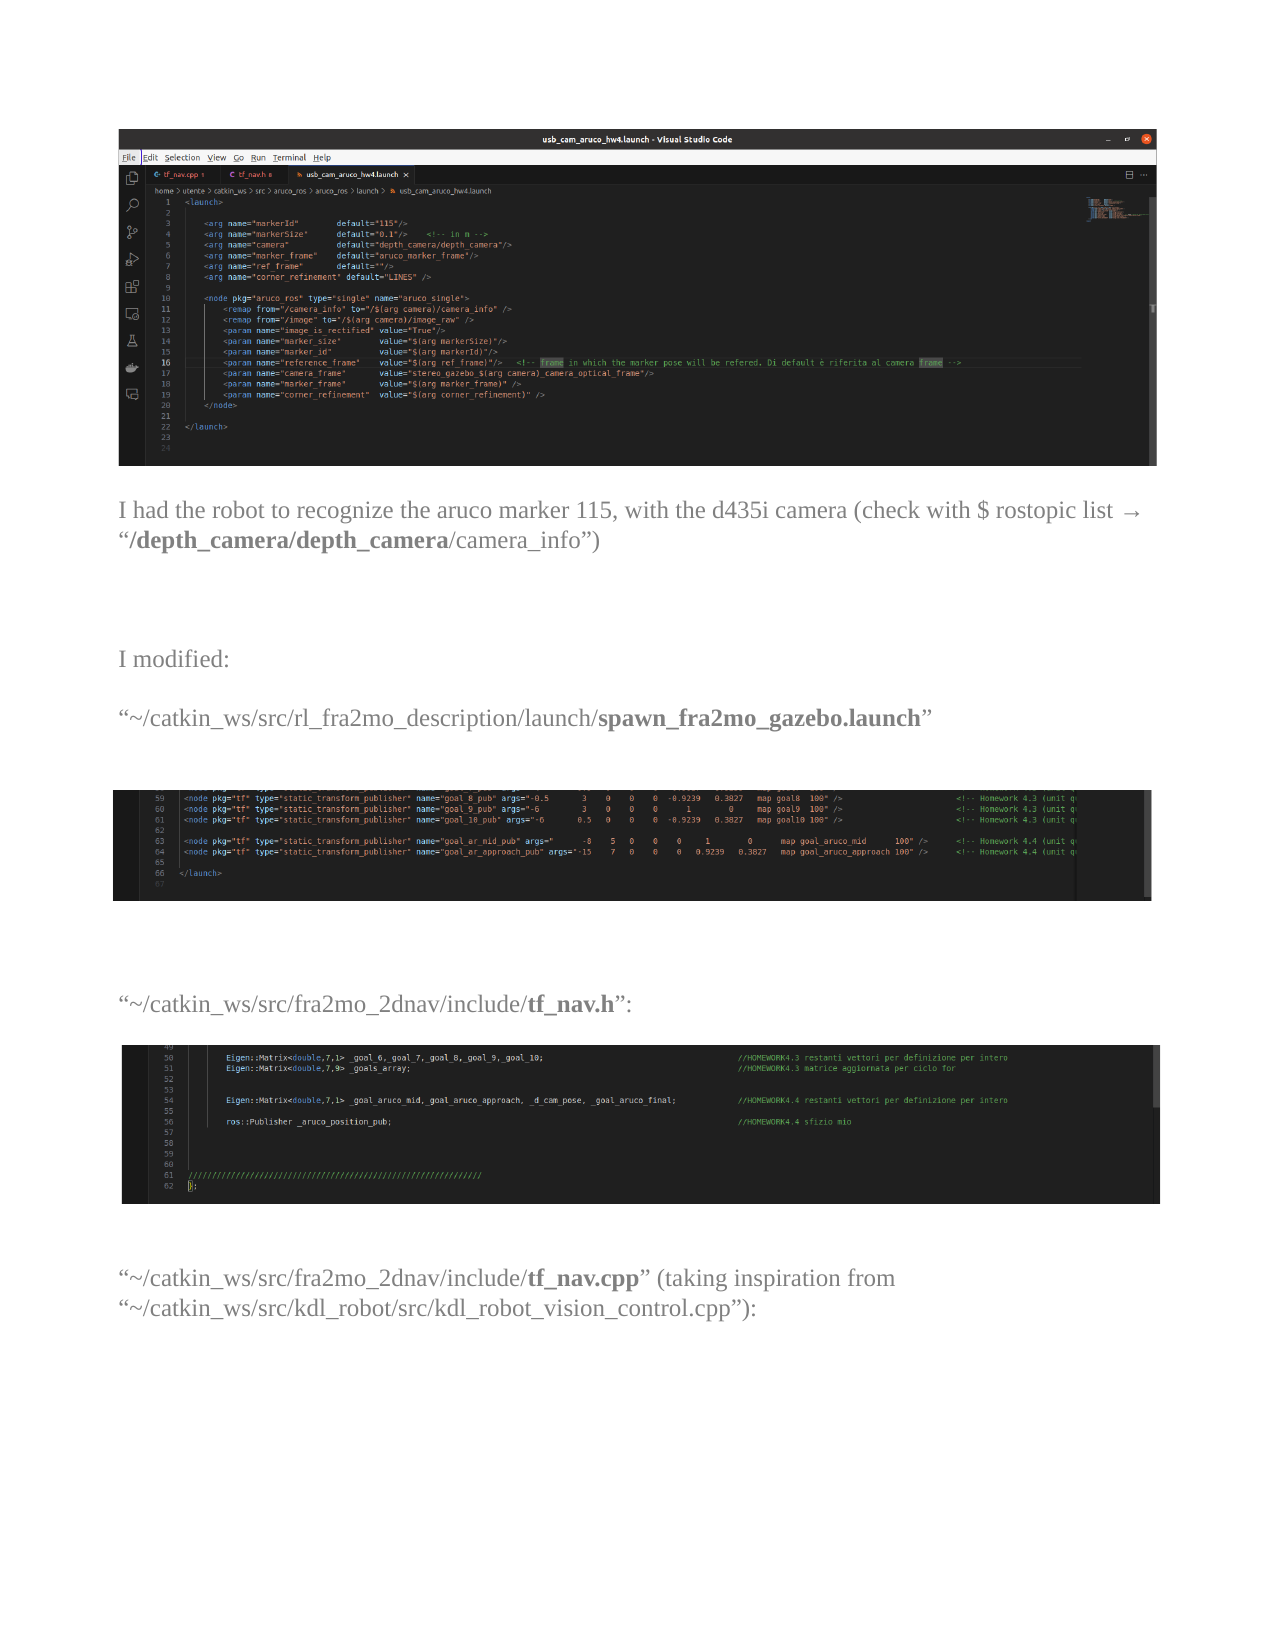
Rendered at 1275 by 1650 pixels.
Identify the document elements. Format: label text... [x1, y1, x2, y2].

text “~/catkin_ws/src/fra2mo_2dnav/include/tf_nav.cpp” (taking inspiration from “~/catkin_ws/src/kdl_robot/src/kdl_robot_vision_control.cpp”): [118, 1262, 1157, 1322]
picture [112, 812, 1152, 901]
text “~/catkin_ws/src/rl_fra2mo_description/launch/spawn_fra2mo_gazebo.launch” [118, 702, 1157, 732]
text “~/catkin_ws/src/fra2mo_2dnav/include/tf_nav.h”: [118, 988, 1157, 1018]
text I had the robot to recognize the aruco marker 115, with the d435i camera (check with $ rostopic list → “/depth_camera/depth_camera/camera_info”) [118, 494, 1157, 554]
text I modified: [118, 643, 1157, 673]
picture [121, 1101, 1161, 1204]
picture [118, 129, 1157, 466]
